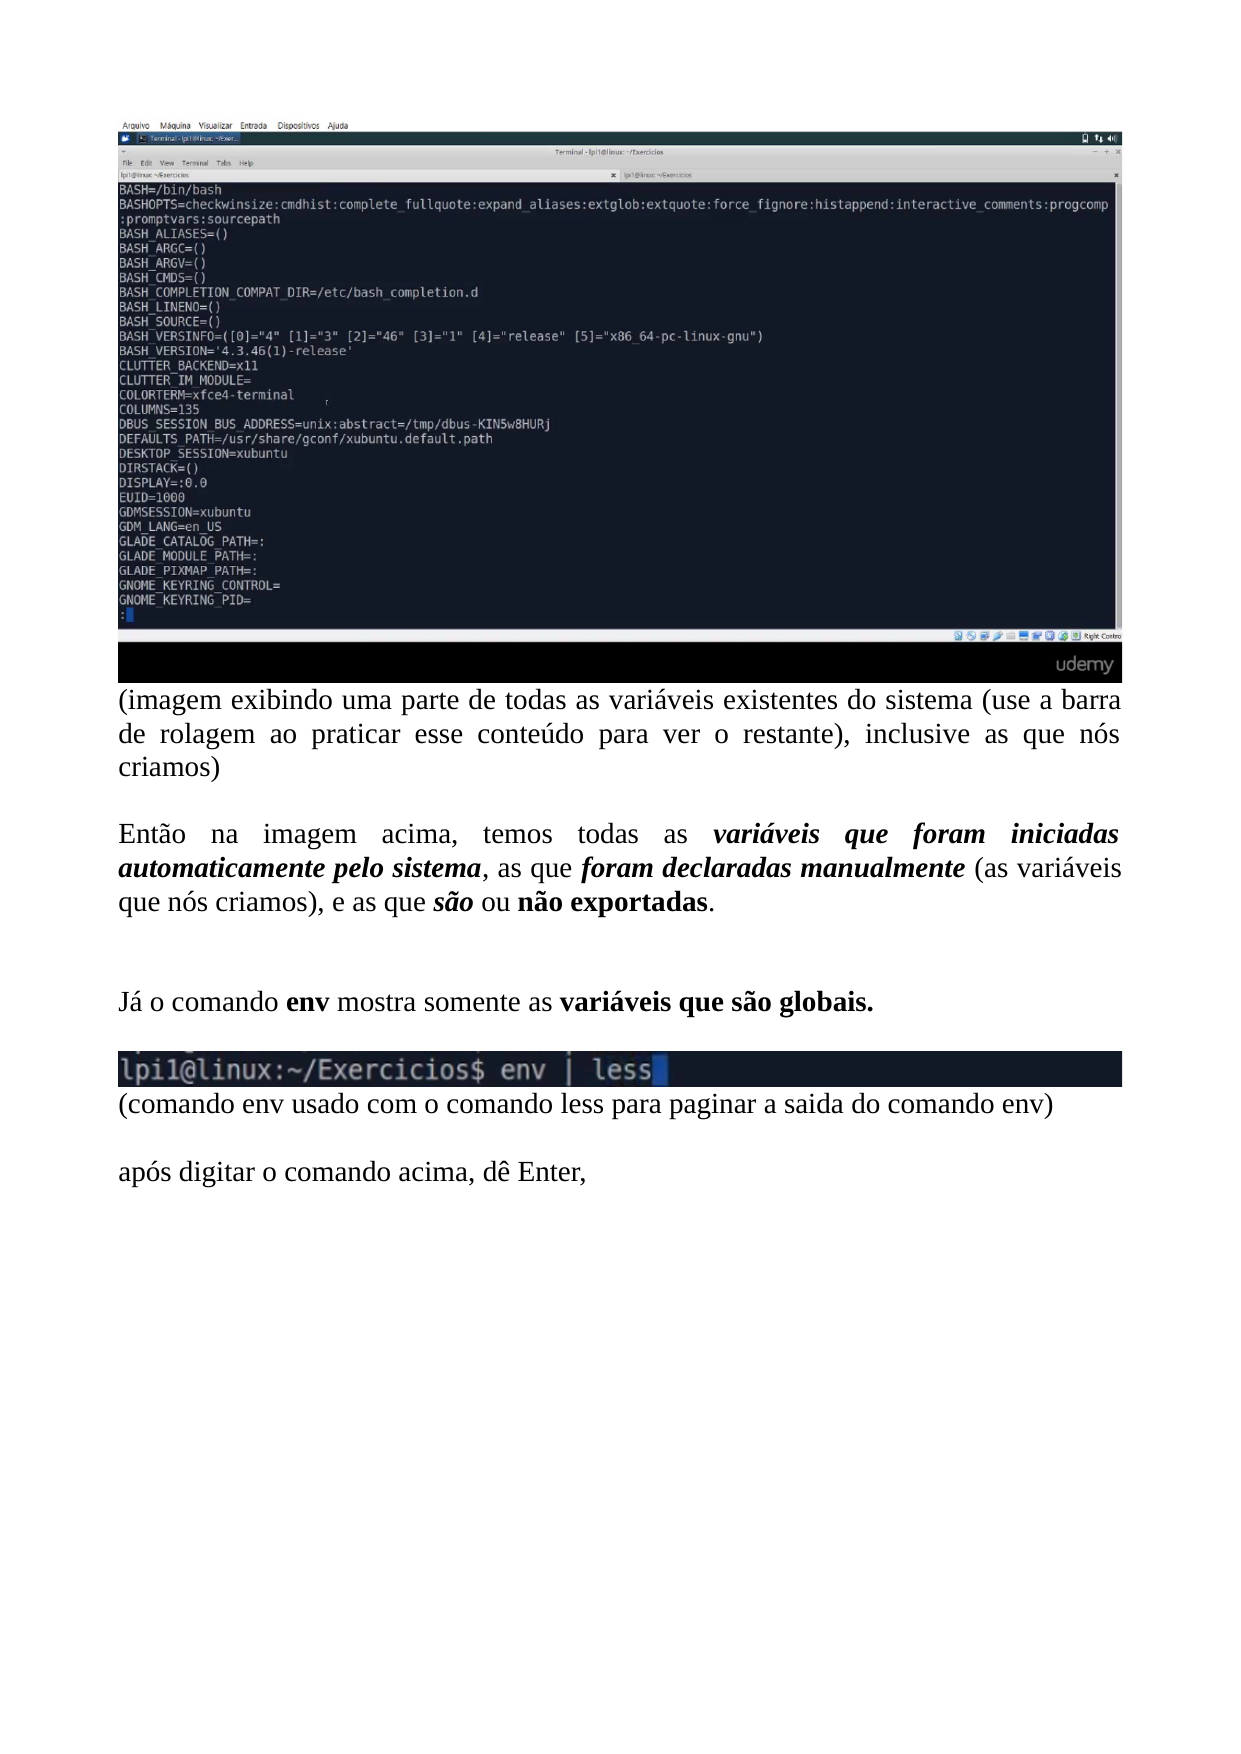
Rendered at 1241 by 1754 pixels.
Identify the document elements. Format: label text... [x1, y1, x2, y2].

text Já o comando env mostra somente as variáveis que são globais. [118, 984, 1122, 1018]
text (imagem exibindo uma parte de todas as variáveis existentes do sistema (use a barra de rolagem ao praticar esse conteúdo para ver o restante), inclusive as que nós criamos) [118, 683, 1122, 783]
picture [118, 118, 1123, 683]
text após digitar o comando acima, dê Enter, [118, 1154, 1122, 1187]
text (comando env usado com o comando less para paginar a saida do comando env) [118, 1087, 1122, 1120]
text Então na imagem acima, temos todas as variáveis que foram iniciadas automaticamente pelo sistema, as que foram declaradas manualmente (as variáveis que nós criamos), e as que são ou não exportadas. [118, 817, 1122, 917]
picture [118, 1051, 1123, 1087]
